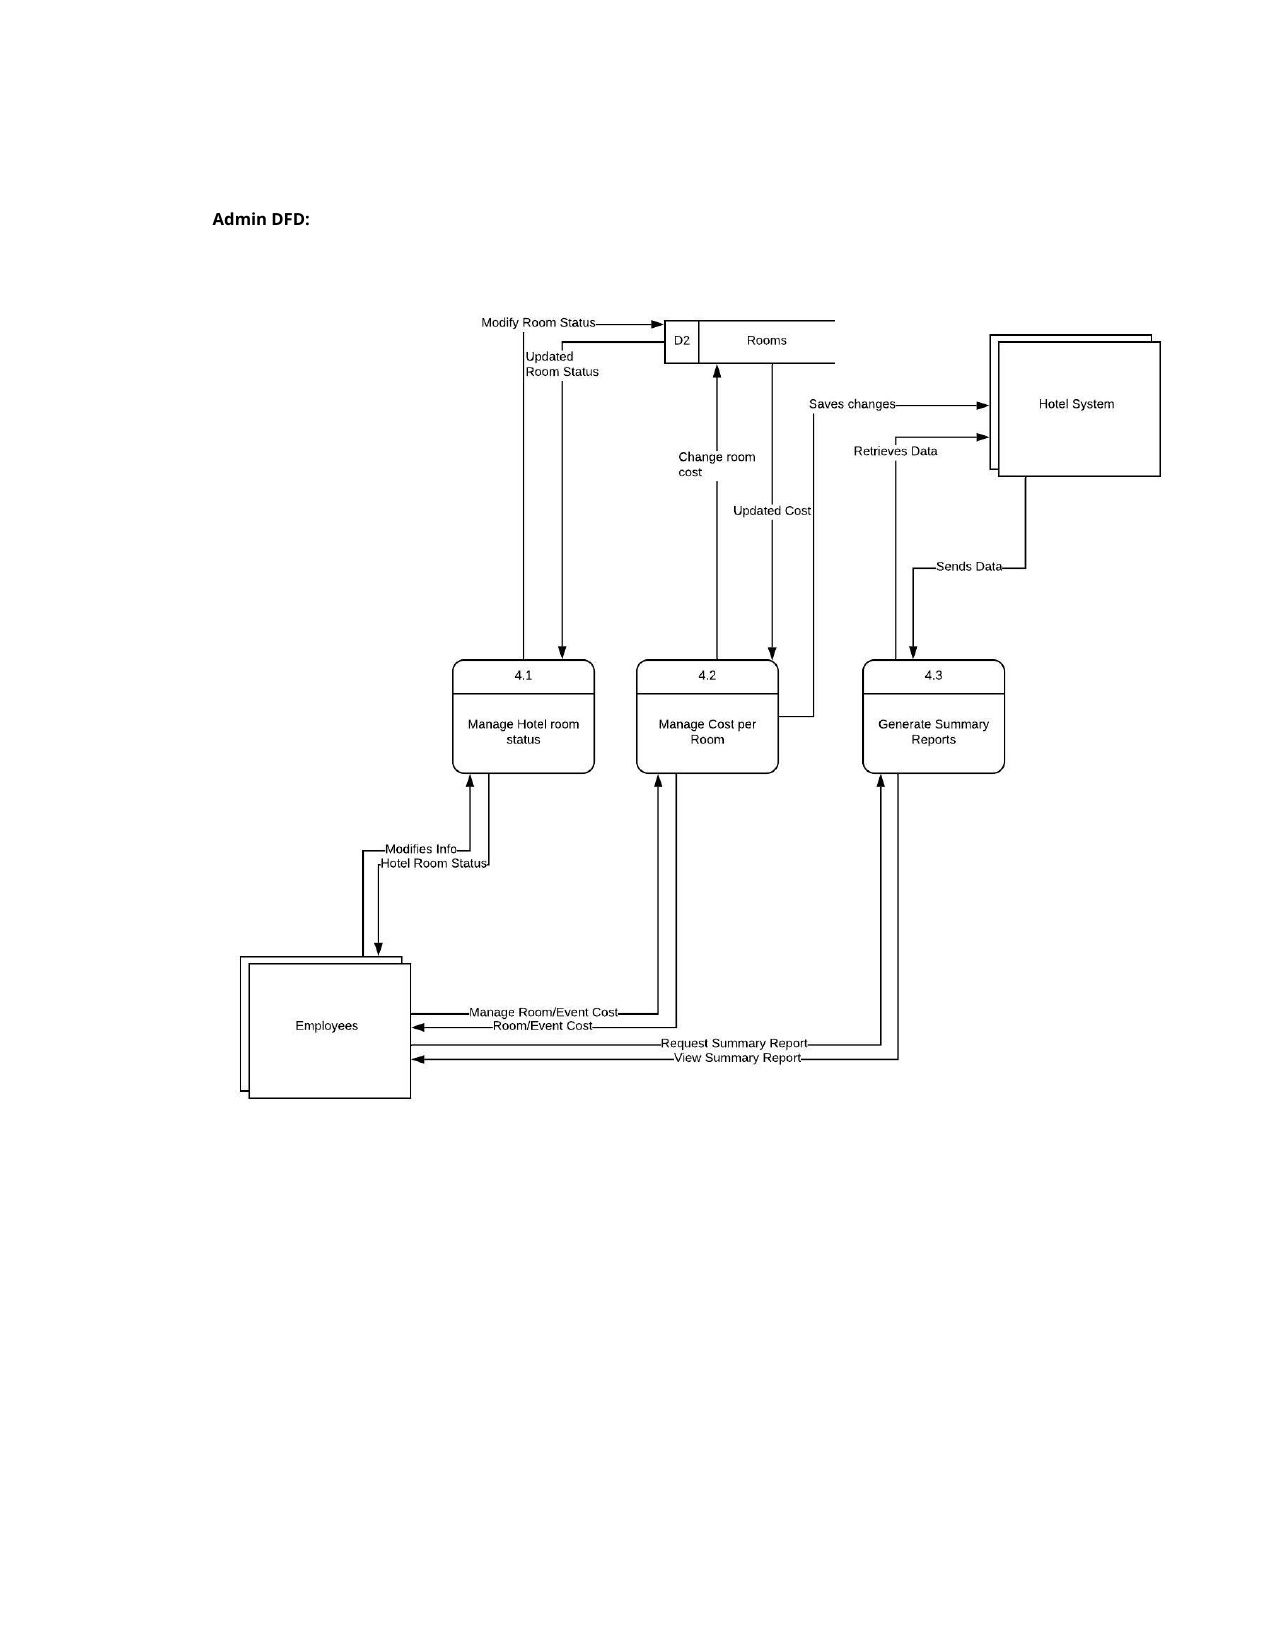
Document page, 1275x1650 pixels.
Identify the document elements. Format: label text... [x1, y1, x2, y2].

subtitle Admin DFD: [212, 207, 1125, 230]
